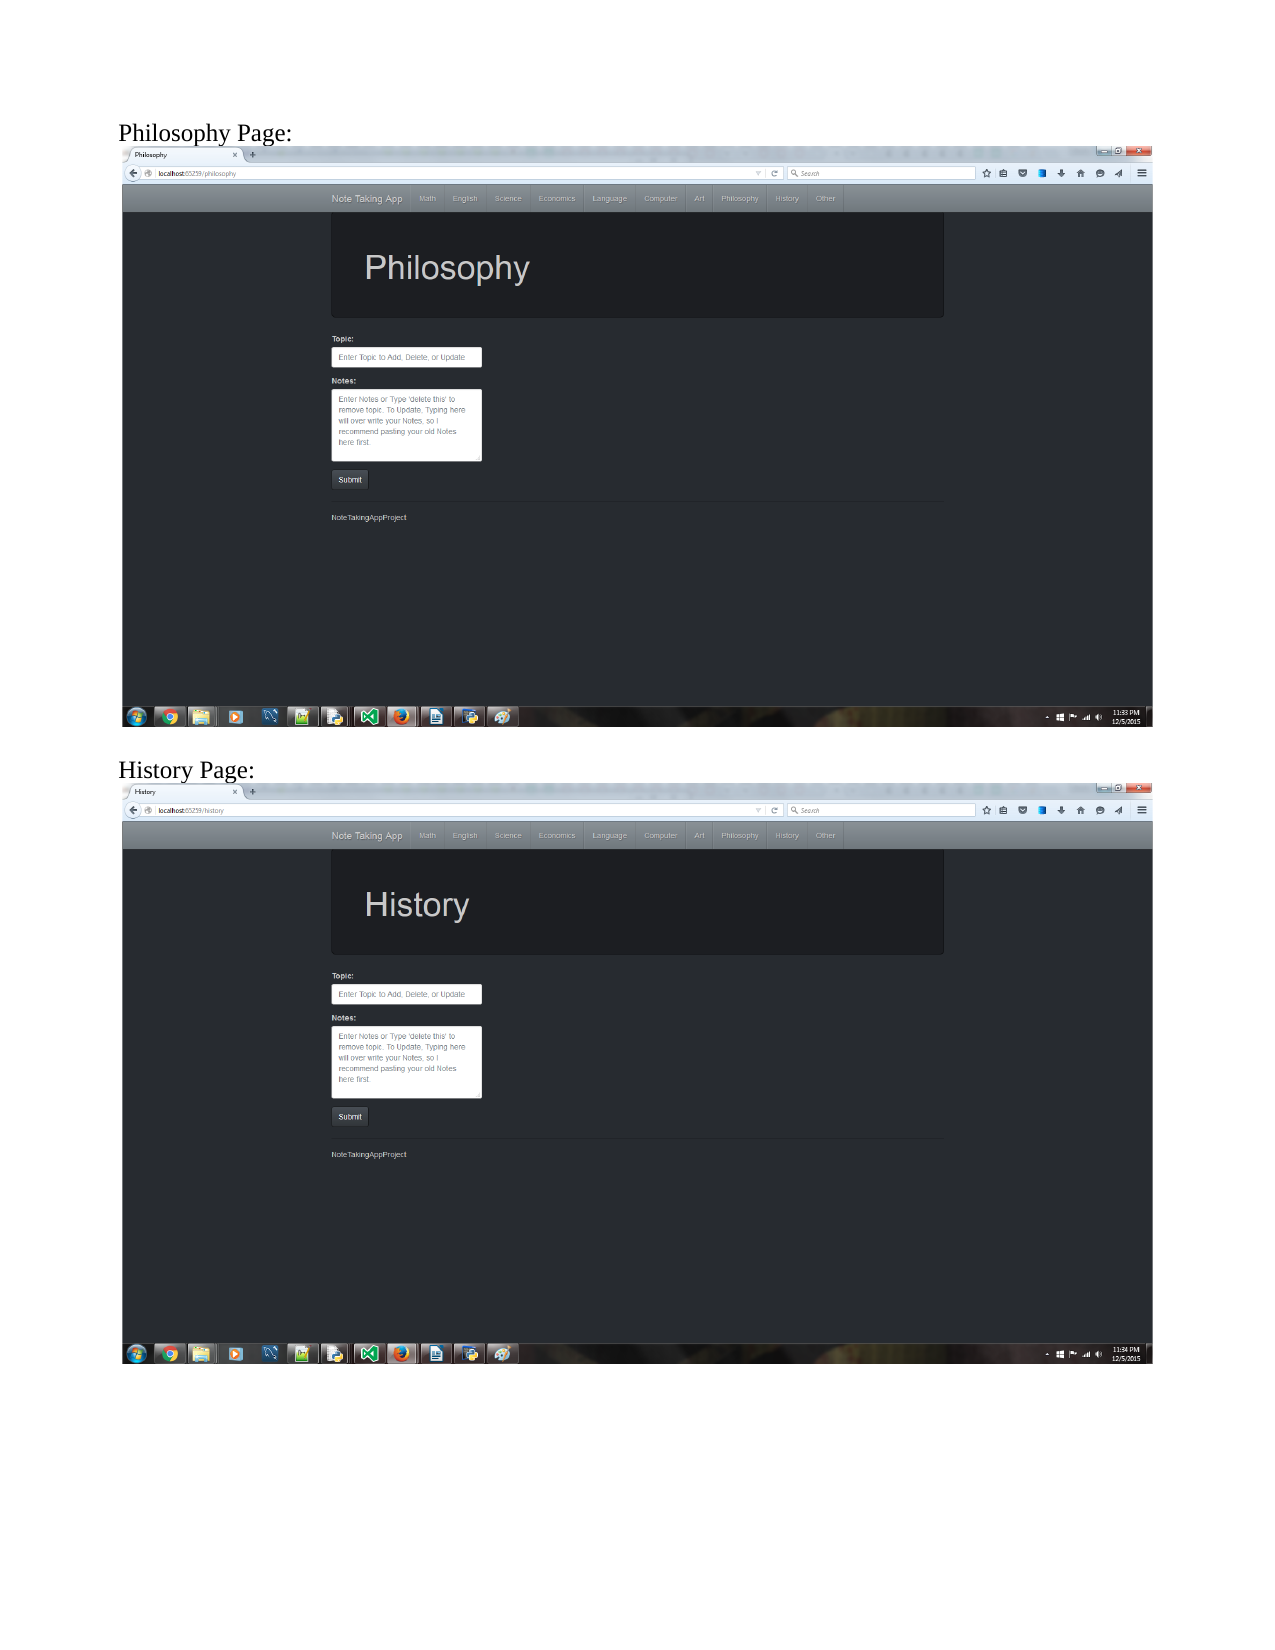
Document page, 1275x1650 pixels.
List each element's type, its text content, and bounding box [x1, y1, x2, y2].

text Philosophy Page: [118, 118, 1157, 147]
picture [122, 146, 1153, 727]
text History Page: [118, 755, 1157, 784]
picture [122, 783, 1153, 1364]
